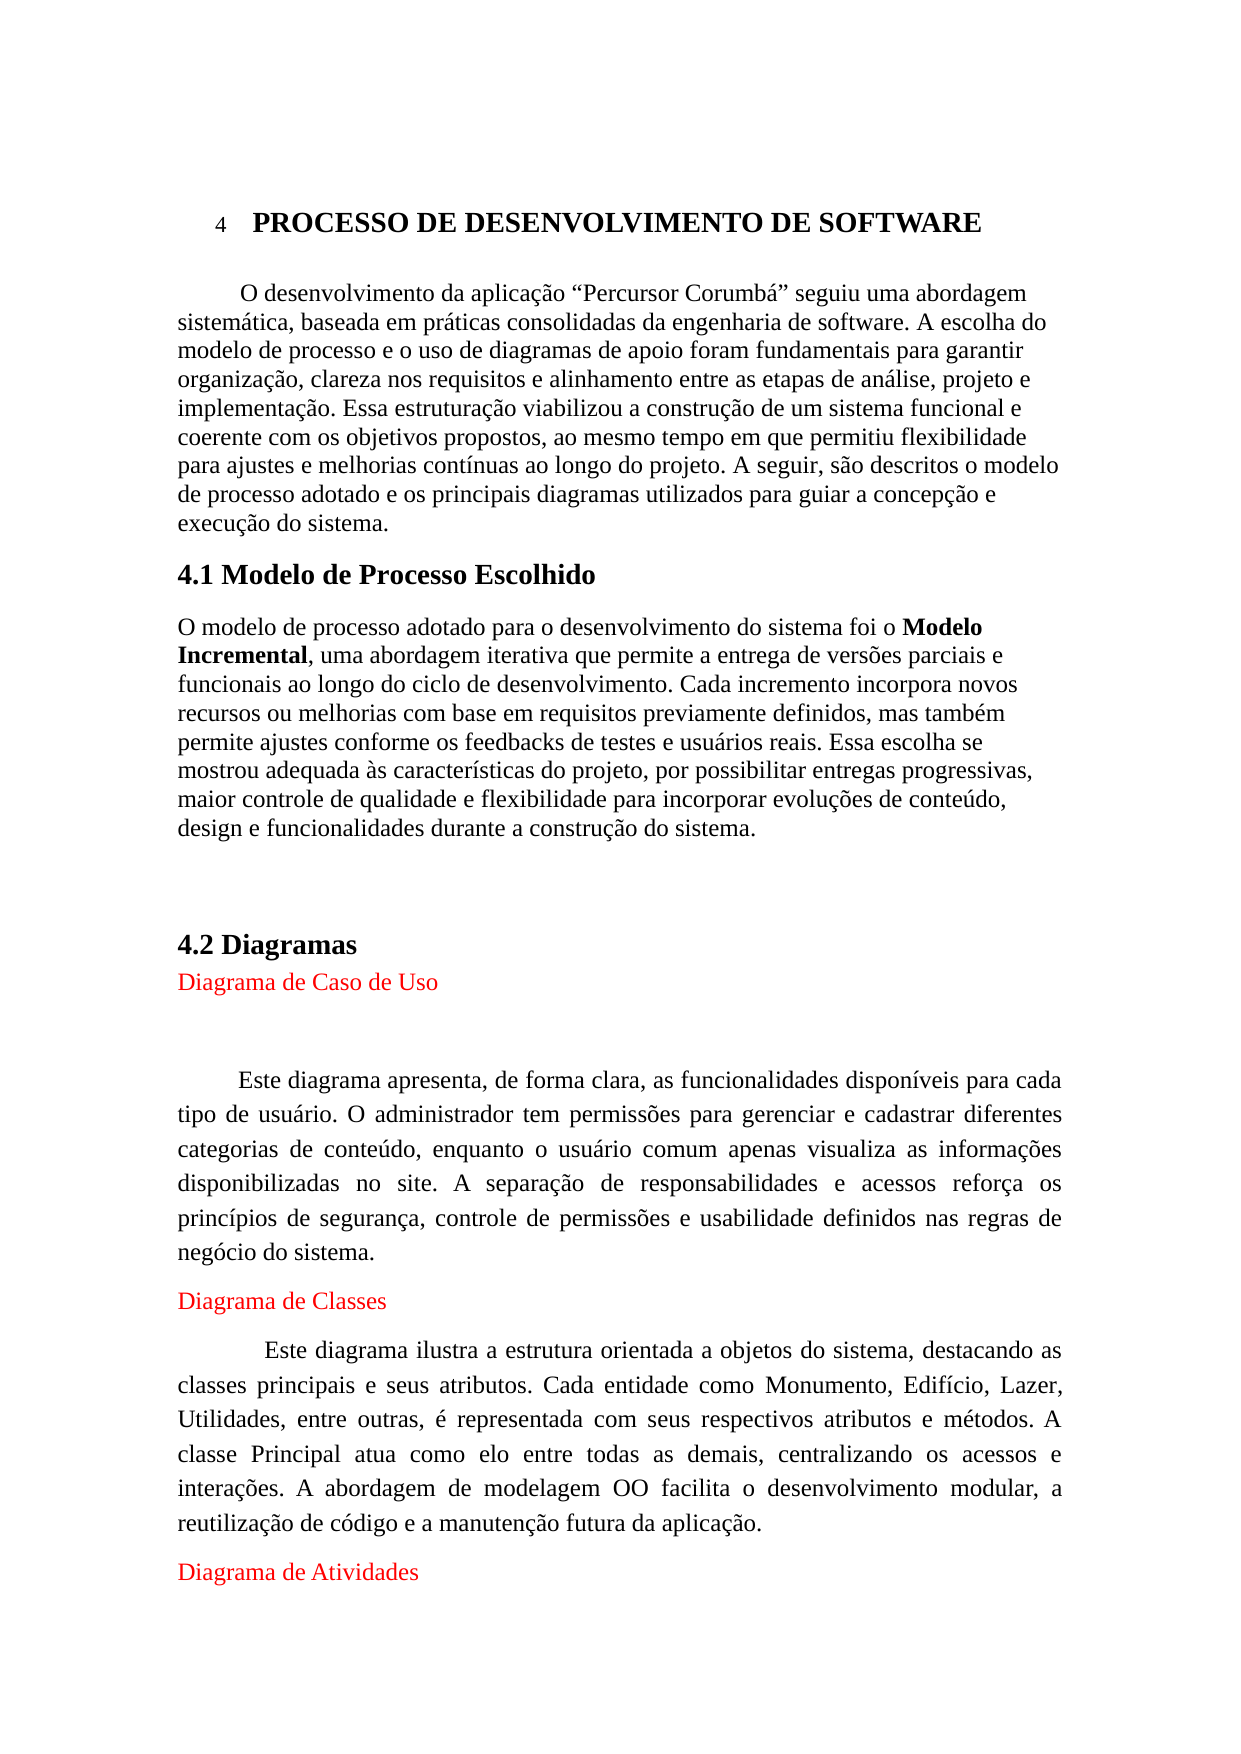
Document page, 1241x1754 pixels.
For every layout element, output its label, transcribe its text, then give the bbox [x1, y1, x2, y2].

text Este diagrama apresenta, de forma clara, as funcionalidades disponíveis para cada tipo de usuário. O administrador tem permissões para gerenciar e cadastrar diferentes categorias de conteúdo, enquanto o usuário comum apenas visualiza as informações disponibilizadas no site. A separação de responsabilidades e acessos reforça os princípios de segurança, controle de permissões e usabilidade definidos nas regras de negócio do sistema. [177, 1065, 1063, 1266]
text 4.2 Diagramas [177, 927, 1063, 960]
text O desenvolvimento da aplicação “Percursor Corumbá” seguiu uma abordagem sistemática, baseada em práticas consolidadas da engenharia de software. A escolha do modelo de processo e o uso de diagramas de apoio foram fundamentais para garantir organização, clareza nos requisitos e alinhamento entre as etapas de análise, projeto e implementação. Essa estruturação viabilizou a construção de um sistema funcional e coerente com os objetivos propostos, ao mesmo tempo em que permitiu flexibilidade para ajustes e melhorias contínuas ao longo do projeto. A seguir, são descritos o modelo de processo adotado e os principais diagramas utilizados para guiar a concepção e execução do sistema. [177, 278, 1063, 537]
text Diagrama de Caso de Uso [177, 967, 1063, 995]
text Diagrama de Classes [177, 1286, 1063, 1315]
text 4.1 Modelo de Processo Escolhido [177, 557, 1063, 591]
text O modelo de processo adotado para o desenvolvimento do sistema foi o Modelo Incremental, uma abordagem iterativa que permite a entrega de versões parciais e funcionais ao longo do ciclo de desenvolvimento. Cada incremento incorpora novos recursos ou melhorias com base em requisitos previamente definidos, mas também permite ajustes conforme os feedbacks de testes e usuários reais. Essa escolha se mostrou adequada às características do projeto, por possibilitar entregas progressivas, maior controle de qualidade e flexibilidade para incorporar evoluções de conteúdo, design e funcionalidades durante a construção do sistema. [177, 612, 1063, 842]
text Este diagrama ilustra a estrutura orientada a objetos do sistema, destacando as classes principais e seus atributos. Cada entidade como Monumento, Edifício, Lazer, Utilidades, entre outras, é representada com seus respectivos atributos e métodos. A classe Principal atua como elo entre todas as demais, centralizando os acessos e interações. A abordagem de modelagem OO facilita o desenvolvimento modular, a reutilização de código e a manutenção futura da aplicação. [177, 1335, 1063, 1536]
text Diagrama de Atividades [177, 1557, 1063, 1585]
list PROCESSO DE DESENVOLVIMENTO DE SOFTWARE [215, 205, 1063, 239]
